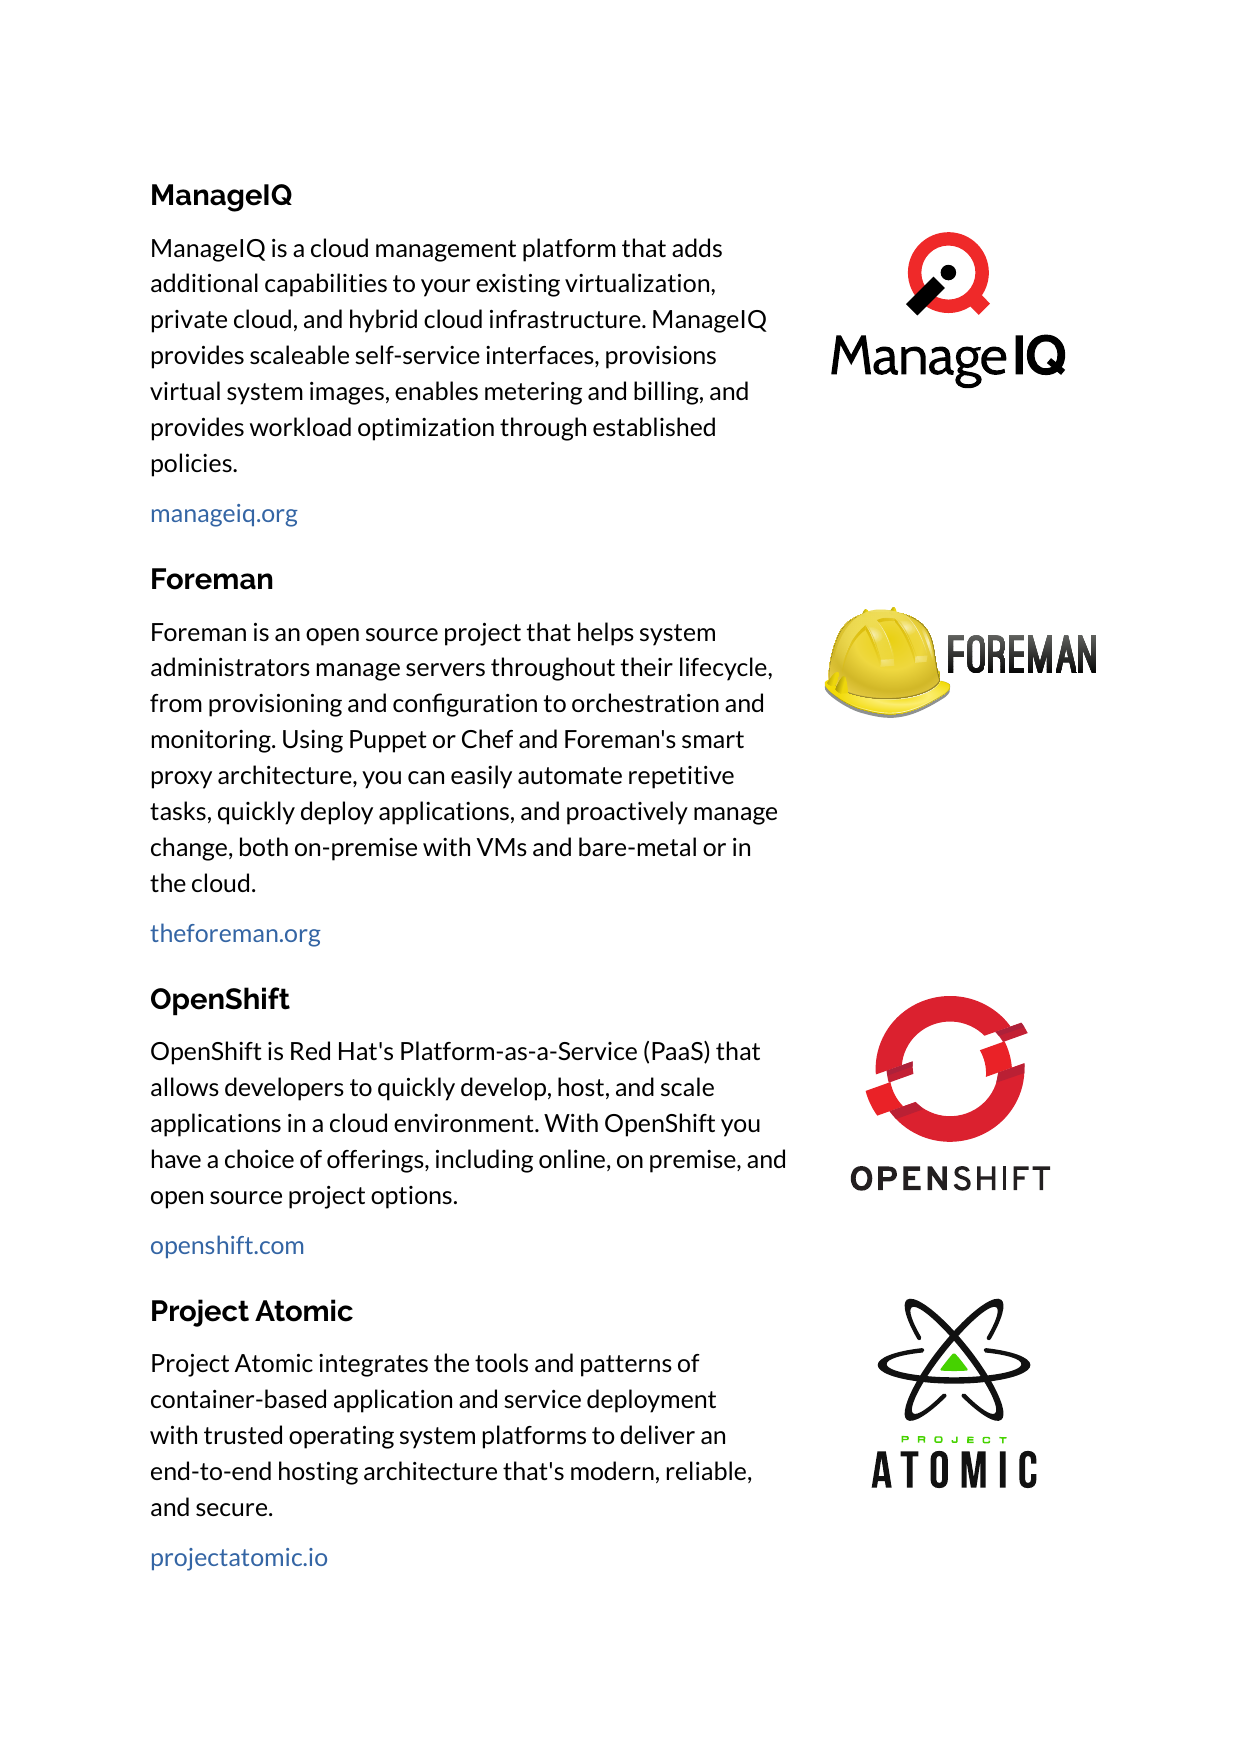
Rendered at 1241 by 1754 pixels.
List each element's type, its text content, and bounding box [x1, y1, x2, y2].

text OpenShift is Red Hat's Platform-as-a-Service (PaaS) that allows developers to quickly develop, host, and scale applications in a cloud environment. With OpenShift you have a choice of offerings, including online, on premise, and open source project options. [150, 1036, 1090, 1210]
text Foreman is an open source project that helps system administrators manage servers throughout their lifecycle, from provisioning and configuration to orchestration and monitoring. Using Puppet or Chef and Foreman's smart proxy architecture, you can easily automate repetitive tasks, quickly deploy applications, and proactively manage change, both on-premise with VMs and bare-metal or in the cloud. [150, 616, 1090, 898]
text theforeman.org [150, 918, 1090, 948]
text projectatomic.io [150, 1542, 1090, 1572]
subtitle ManageIQ [150, 178, 1090, 213]
subtitle Project Atomic [150, 1294, 1090, 1328]
subtitle OpenShift [150, 982, 1090, 1016]
text Project Atomic integrates the tools and patterns of container-based application and service deployment with trusted operating system platforms to deliver an end-to-end hosting architecture that's modern, reliable, and secure. [150, 1348, 1090, 1522]
subtitle Foreman [150, 562, 1090, 597]
text openshift.com [150, 1230, 860, 1260]
text manageiq.org [150, 498, 1090, 528]
text ManageIQ is a cloud management platform that adds additional capabilities to your existing virtualization, private cloud, and hybrid cloud infrastructure. ManageIQ provides scaleable self-service interfaces, provisions virtual system images, enables metering and billing, and provides workload optimization through established policies. [150, 232, 1090, 478]
